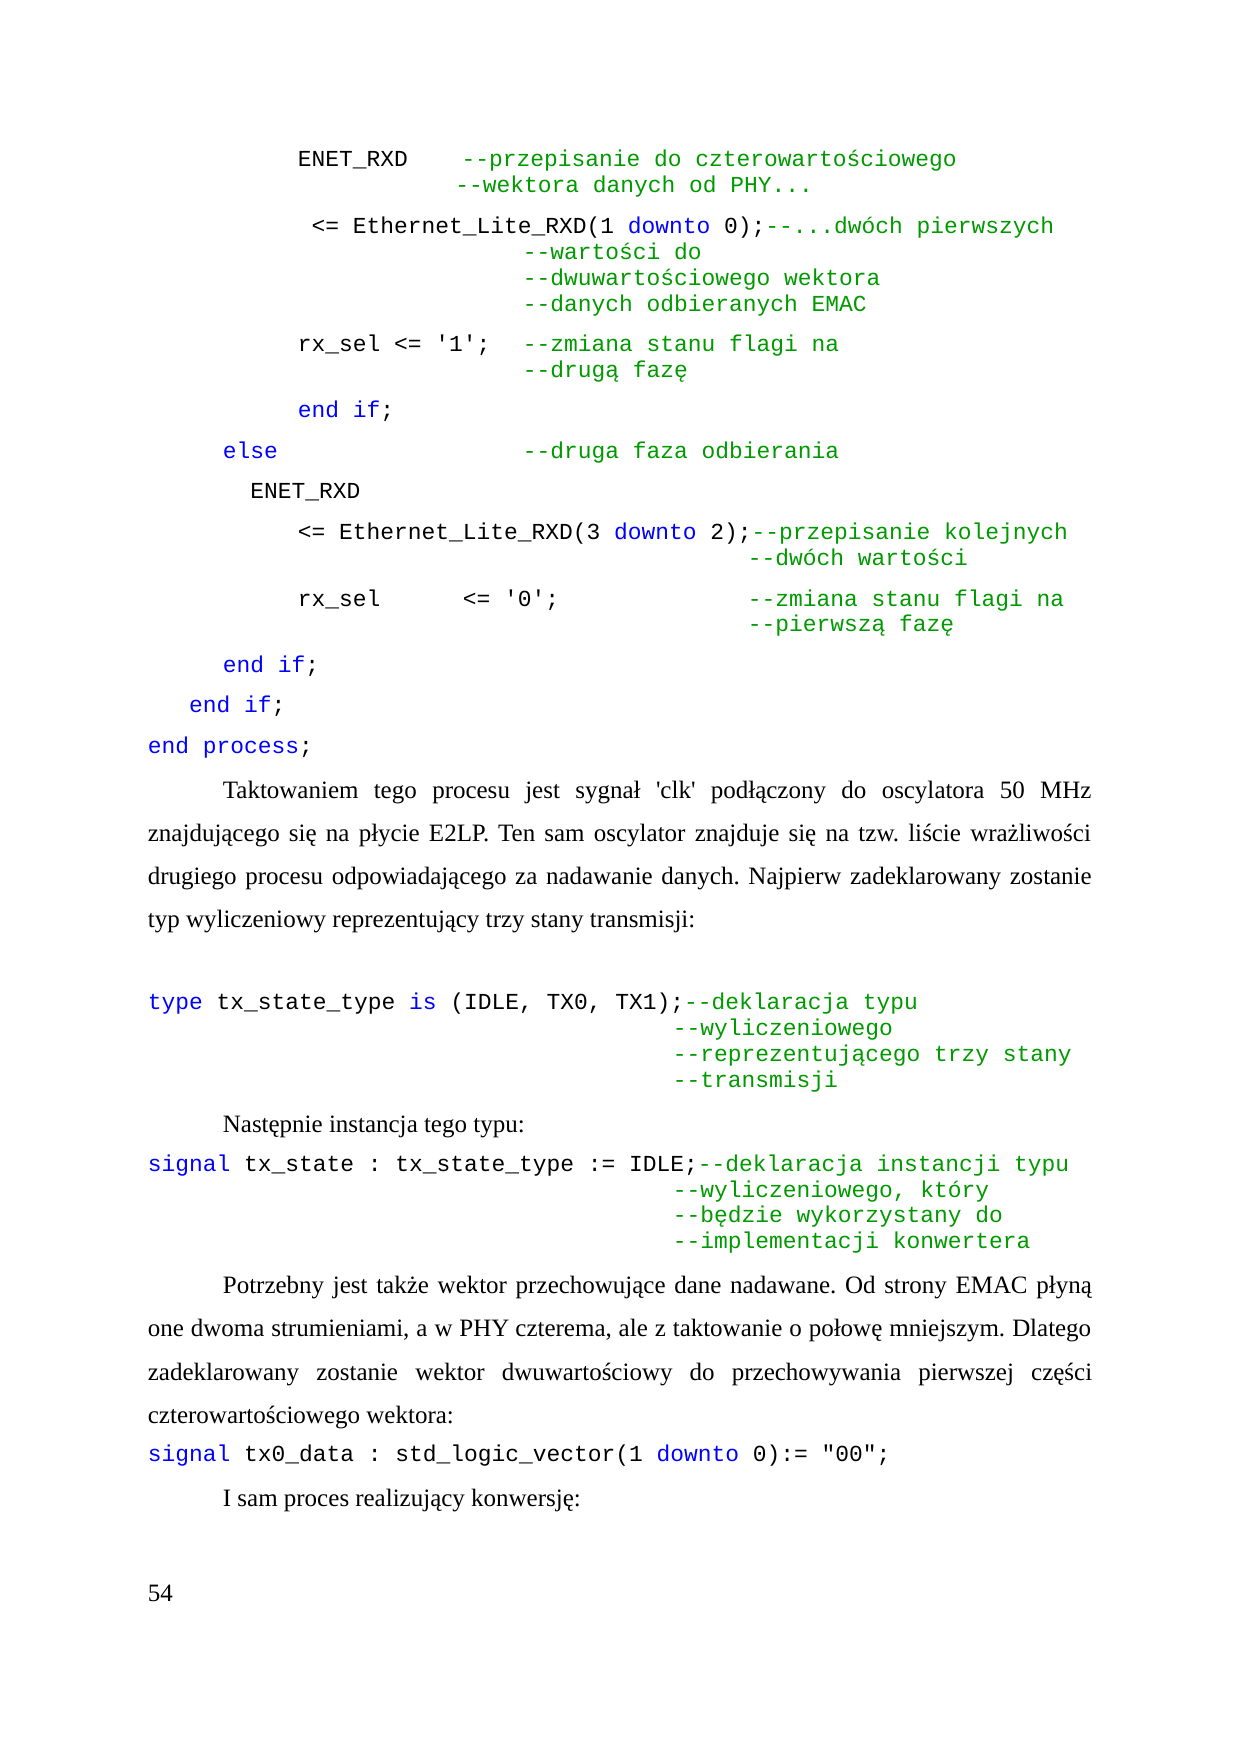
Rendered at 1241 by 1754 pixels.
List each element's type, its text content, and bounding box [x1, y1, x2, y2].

text I sam proces realizujący konwersję: [148, 1483, 1093, 1512]
text <= Ethernet_Lite_RXD(3 downto 2);--przepisanie kolejnych --dwóch wartości [148, 520, 1093, 572]
text signal tx_state : tx_state_type := IDLE;--deklaracja instancji typu --wyliczeniowego, który --będzie wykorzystany do --implementacji konwertera [148, 1152, 1093, 1256]
text Taktowaniem tego procesu jest sygnał 'clk' podłączony do oscylatora 50 MHz znajdującego się na płycie E2LP. Ten sam oscylator znajduje się na tzw. liście wrażliwości drugiego procesu odpowiadającego za nadawanie danych. Najpierw zadeklarowany zostanie typ wyliczeniowy reprezentujący trzy stany transmisji: [148, 775, 1093, 933]
text end if; [148, 694, 1093, 720]
text rx_sel <= '1'; --zmiana stanu flagi na --drugą fazę [148, 332, 1093, 384]
text type tx_state_type is (IDLE, TX0, TX1);--deklaracja typu --wyliczeniowego --reprezentującego trzy stany --transmisji [148, 991, 1093, 1094]
text <= Ethernet_Lite_RXD(1 downto 0);--...dwóch pierwszych --wartości do --dwuwartościowego wektora --danych odbieranych EMAC [148, 214, 1093, 318]
text signal tx0_data : std_logic_vector(1 downto 0):= "00"; [148, 1443, 1093, 1469]
text Potrzebny jest także wektor przechowujące dane nadawane. Od strony EMAC płyną one dwoma strumieniami, a w PHY czterema, ale z taktowanie o połowę mniejszym. Dlatego zadeklarowany zostanie wektor dwuwartościowy do przechowywania pierwszej części czterowartościowego wektora: [148, 1270, 1093, 1428]
text rx_sel <= '0'; --zmiana stanu flagi na --pierwszą fazę [148, 587, 1093, 639]
text ENET_RXD [148, 480, 1093, 506]
text end if; [148, 653, 1093, 679]
text end if; [148, 399, 1093, 425]
text end process; [148, 734, 1093, 760]
text ENET_RXD --przepisanie do czterowartościowego --wektora danych od PHY... [148, 148, 1093, 199]
text Następnie instancja tego typu: [148, 1109, 1093, 1138]
text else --druga faza odbierania [148, 439, 1093, 465]
